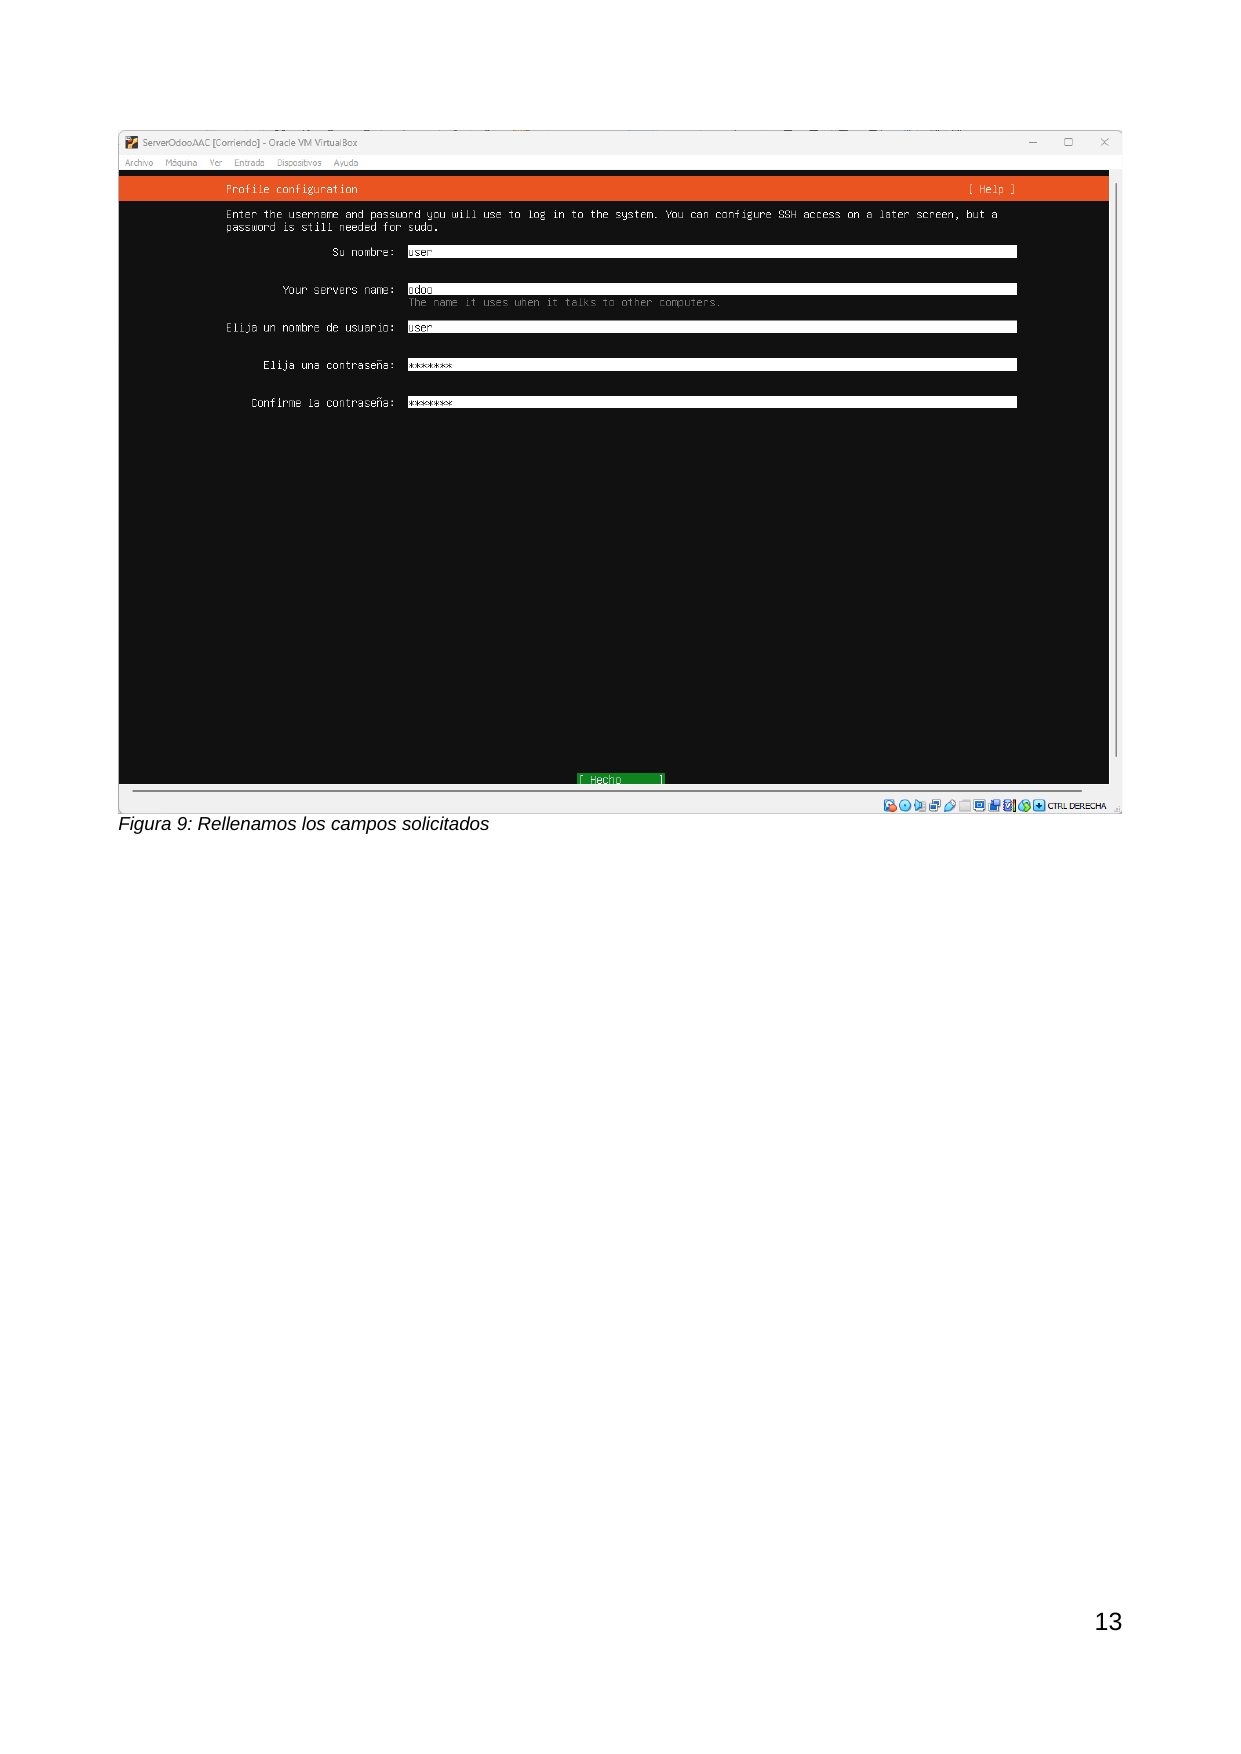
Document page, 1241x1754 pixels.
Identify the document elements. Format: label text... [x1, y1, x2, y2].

picture [118, 130, 1123, 814]
text Figura 9: Rellenamos los campos solicitados [118, 814, 1122, 835]
